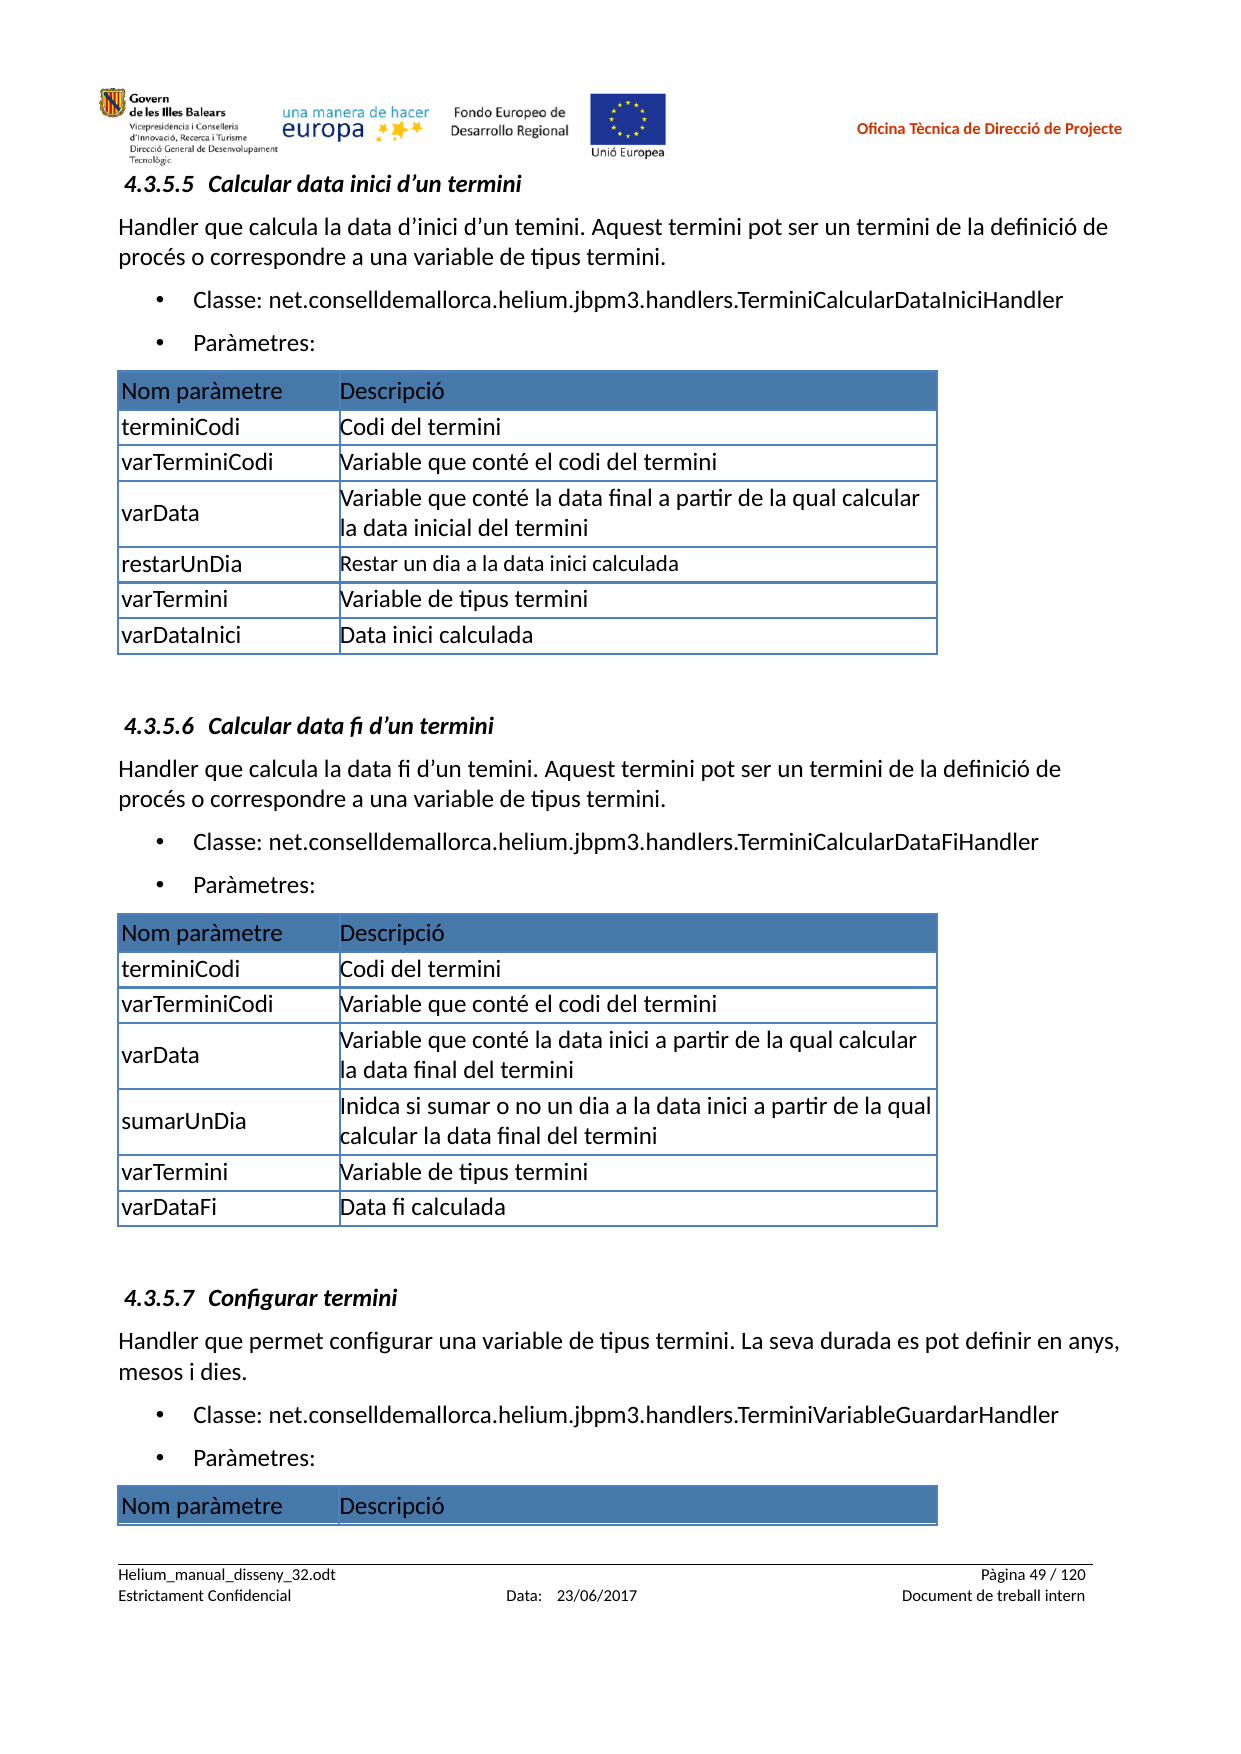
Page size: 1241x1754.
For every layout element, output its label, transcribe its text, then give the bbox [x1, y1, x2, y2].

list Paràmetres: [156, 869, 1122, 900]
list Classe: net.conselldemallorca.helium.jbpm3.handlers.TerminiVariableGuardarHandler [156, 1399, 1122, 1429]
table_cell terminiCodi [119, 411, 339, 444]
table_cell Variable de tipus termini [341, 1156, 936, 1189]
table_header Nom paràmetre [119, 373, 339, 409]
table_cell varData [119, 482, 339, 546]
table_cell varTerminiCodi [119, 989, 339, 1022]
table_cell Data inici calculada [341, 619, 936, 652]
table_cell Data fi calculada [341, 1192, 936, 1225]
table_header Descripció [340, 1487, 936, 1523]
list Classe: net.conselldemallorca.helium.jbpm3.handlers.TerminiCalcularDataFiHandler [156, 826, 1122, 857]
subtitle Configurar termini [118, 1283, 1122, 1313]
table_cell Codi del termini [341, 953, 936, 986]
table_header Nom paràmetre [119, 1487, 338, 1523]
table_cell varTermini [119, 1156, 339, 1189]
table_cell varDataInici [119, 619, 339, 652]
subtitle Calcular data fi d’un termini [118, 710, 1122, 740]
table_cell varTermini [119, 584, 339, 617]
table_cell Variable que conté la data final a partir de la qual calcular la data inicial del termini [341, 482, 936, 546]
text Handler que calcula la data fi d’un temini. Aquest termini pot ser un termini de la definició de procés o correspondre a una variable de tipus termini. [118, 753, 1122, 814]
table_cell Codi del termini [341, 411, 936, 444]
table_cell varTerminiCodi [119, 446, 339, 480]
table_header Nom paràmetre [119, 915, 339, 951]
picture [99, 87, 668, 166]
table_cell Variable que conté la data inici a partir de la qual calcular la data final del termini [341, 1024, 936, 1088]
table_cell Variable de tipus termini [341, 584, 936, 617]
table_cell Variable que conté el codi del termini [341, 989, 936, 1022]
text Handler que calcula la data d’inici d’un temini. Aquest termini pot ser un termini de la definició de procés o correspondre a una variable de tipus termini. [118, 211, 1122, 272]
table_cell varDataFi [119, 1192, 339, 1225]
subtitle Calcular data inici d’un termini [118, 168, 1122, 198]
table_header Descripció [341, 915, 936, 951]
table_cell sumarUnDia [119, 1090, 339, 1154]
table_cell Variable que conté el codi del termini [341, 446, 936, 480]
list Paràmetres: [156, 327, 1122, 358]
table_header Descripció [341, 373, 936, 409]
table_cell terminiCodi [119, 953, 339, 986]
list Classe: net.conselldemallorca.helium.jbpm3.handlers.TerminiCalcularDataIniciHandler [156, 284, 1122, 315]
table_cell Inidca si sumar o no un dia a la data inici a partir de la qual calcular la data final del termini [341, 1090, 936, 1154]
text Handler que permet configurar una variable de tipus termini. La seva durada es pot definir en anys, mesos i dies. [118, 1325, 1122, 1386]
table_cell Restar un dia a la data inici calculada [341, 548, 936, 581]
table_cell restarUnDia [119, 548, 339, 581]
list Paràmetres: [156, 1442, 1122, 1472]
table_cell varData [119, 1024, 339, 1088]
